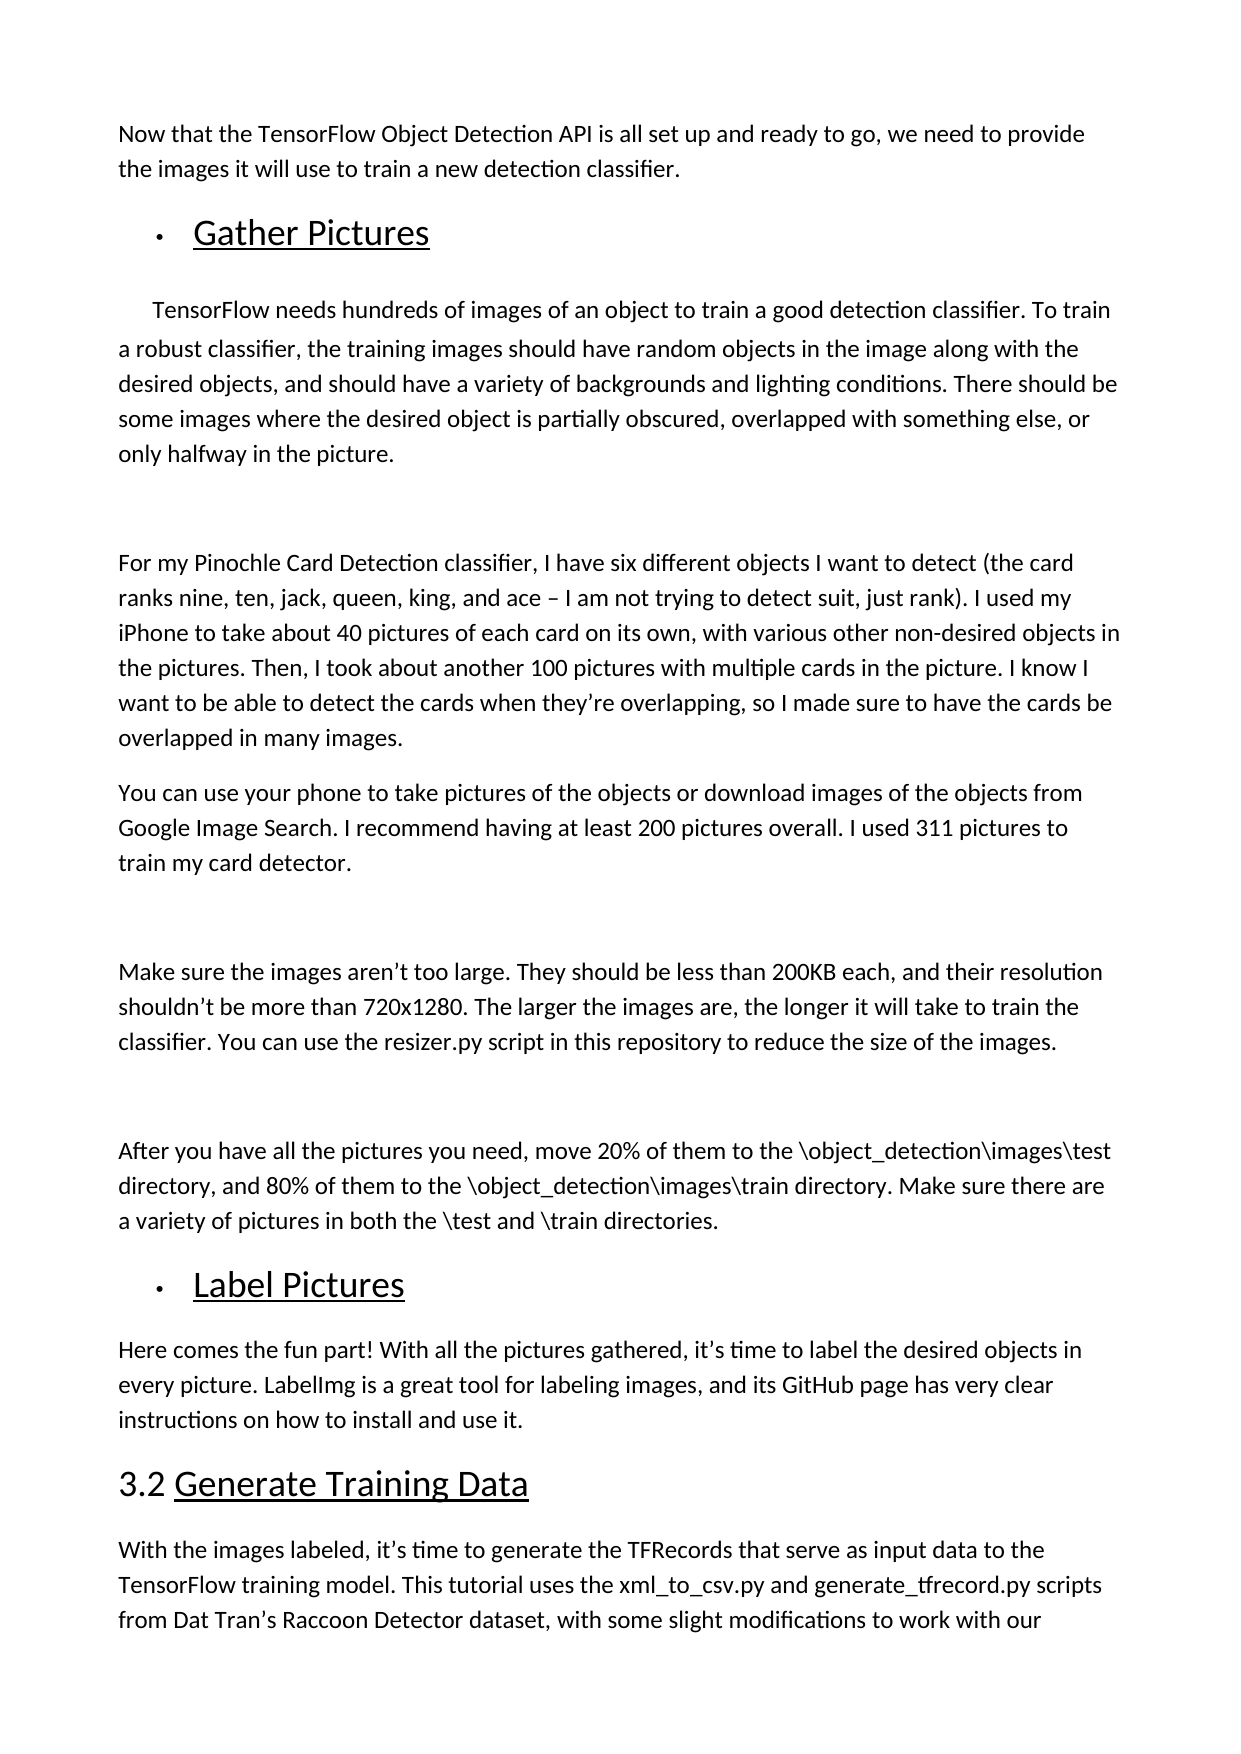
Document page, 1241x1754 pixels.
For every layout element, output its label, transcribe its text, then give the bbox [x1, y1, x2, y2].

list Gather Pictures [156, 209, 1122, 255]
text Now that the TensorFlow Object Detection API is all set up and ready to go, we need to provide the images it will use to train a new detection classifier. [118, 118, 1122, 184]
text With the images labeled, it’s time to generate the TFRecords that serve as input data to the TensorFlow training model. This tutorial uses the xml_to_csv.py and generate_tfrecord.py scripts from Dat Tran’s Raccoon Detector dataset, with some slight modifications to work with our [118, 1534, 1122, 1634]
text Make sure the images aren’t too large. They should be less than 200KB each, and their resolution shouldn’t be more than 720x1280. The larger the images are, the longer it will take to train the classifier. You can use the resizer.py script in this repository to reduce the size of the images. [118, 956, 1122, 1057]
text You can use your phone to take pictures of the objects or download images of the objects from Google Image Search. I recommend having at least 200 pictures overall. I used 311 pictures to train my card detector. [118, 777, 1122, 878]
text For my Pinochle Card Detection classifier, I have six different objects I want to detect (the card ranks nine, ten, jack, queen, king, and ace – I am not trying to detect suit, just rank). I used my iPhone to take about 40 pictures of each card on its own, with various other non-desired objects in the pictures. Then, I took about another 100 pictures with multiple cards in the picture. I know I want to be able to detect the cards when they’re overlapping, so I made sure to have the cards be overlapped in many images. [118, 547, 1122, 752]
text 3.2 Generate Training Data [118, 1460, 1122, 1506]
text After you have all the pictures you need, move 20% of them to the \object_detection\images\test directory, and 80% of them to the \object_detection\images\train directory. Make sure there are a variety of pictures in both the \test and \train directories. [118, 1135, 1122, 1236]
text TensorFlow needs hundreds of images of an object to train a good detection classifier. To train a robust classifier, the training images should have random objects in the image along with the desired objects, and should have a variety of backgrounds and lighting conditions. There should be some images where the desired object is partially obscured, overlapped with something else, or only halfway in the picture. [118, 282, 1122, 468]
text Here comes the fun part! With all the pictures gathered, it’s time to label the desired objects in every picture. LabelImg is a great tool for labeling images, and its GitHub page has very clear instructions on how to install and use it. [118, 1334, 1122, 1435]
list Label Pictures [156, 1261, 1122, 1307]
